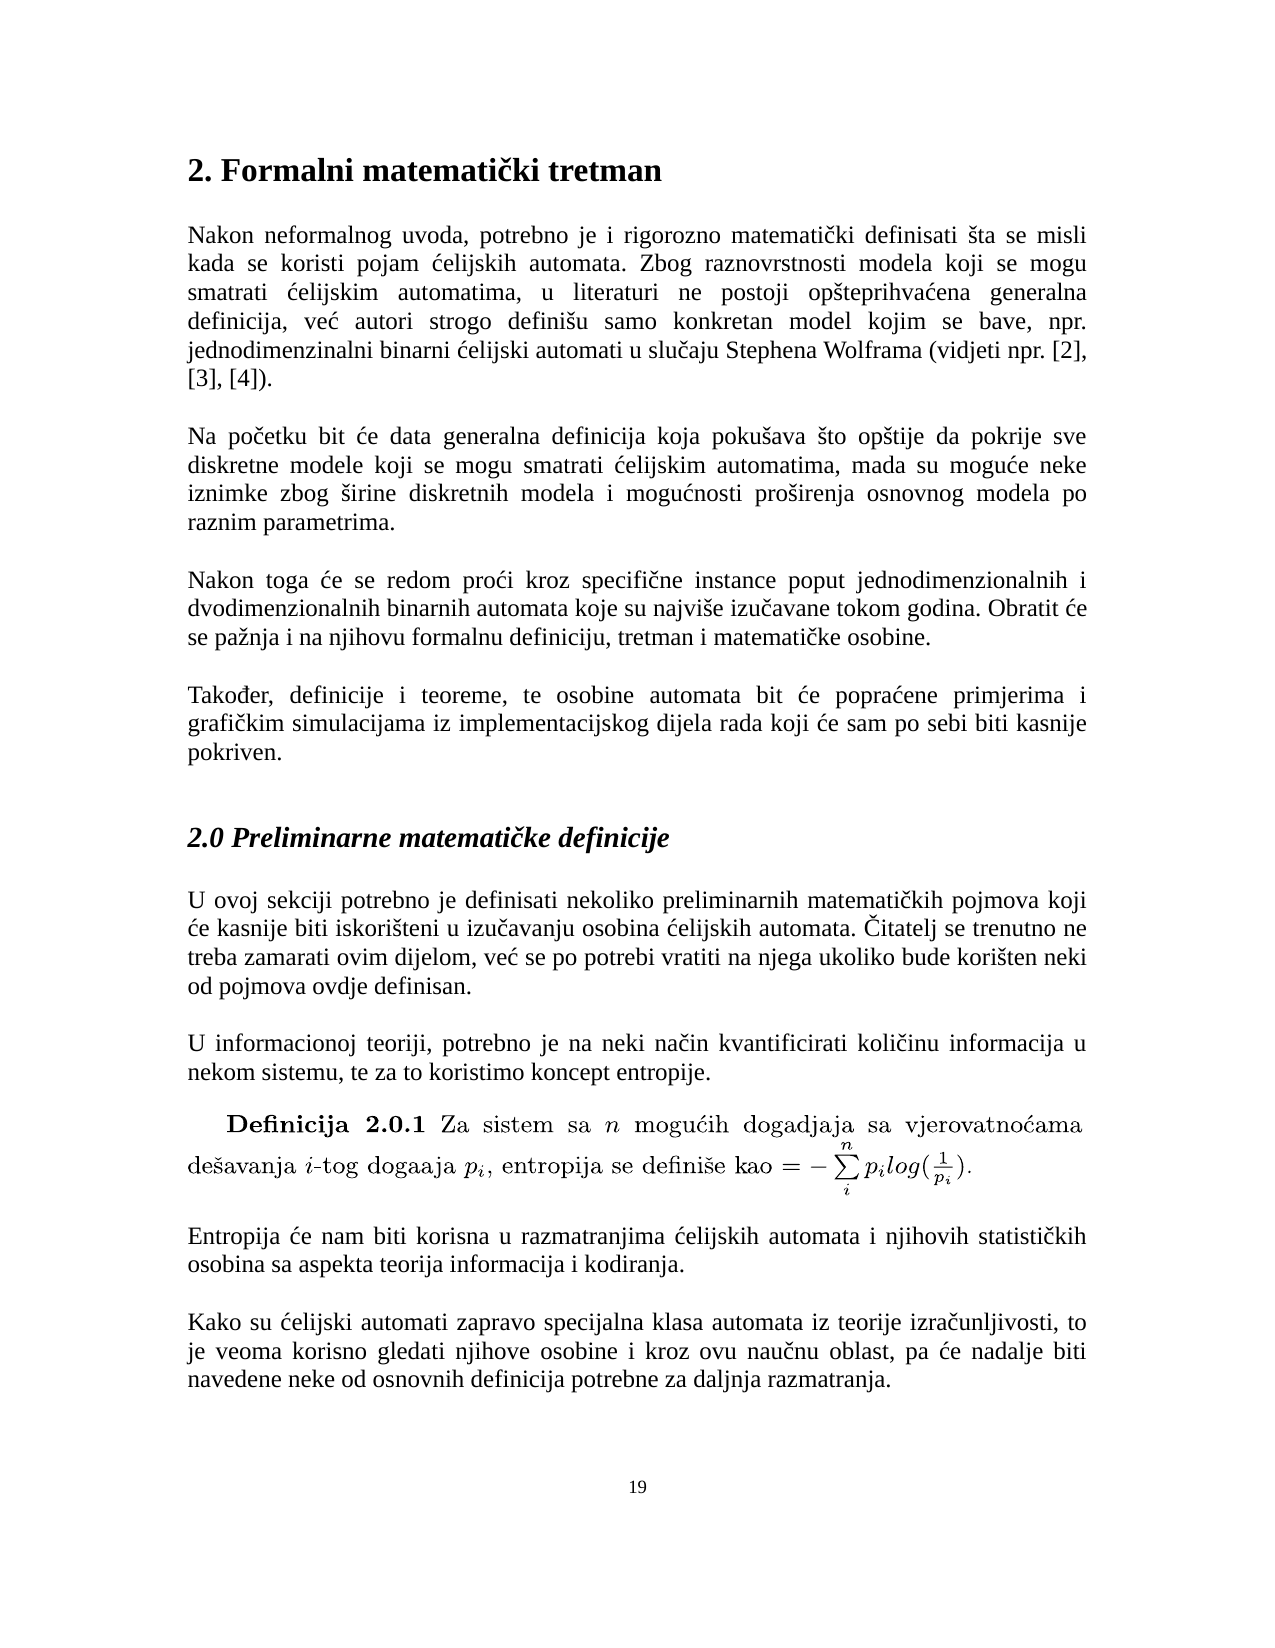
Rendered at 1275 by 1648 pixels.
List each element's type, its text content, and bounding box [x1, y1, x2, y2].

text Entropija će nam biti korisna u razmatranjima ćelijskih automata i njihovih statističkih osobina sa aspekta teorija informacija i kodiranja. [187, 1221, 1088, 1278]
text U informacionoj teoriji, potrebno je na neki način kvantificirati količinu informacija u nekom sistemu, te za to koristimo koncept entropije. [187, 1028, 1088, 1086]
text Kako su ćelijski automati zapravo specijalna klasa automata iz teorije izračunljivosti, to je veoma korisno gledati njihove osobine i kroz ovu naučnu oblast, pa će nadalje biti navedene neke od osnovnih definicija potrebne za daljnja razmatranja. [187, 1307, 1088, 1393]
text Nakon neformalnog uvoda, potrebno je i rigorozno matematički definisati šta se misli kada se koristi pojam ćelijskih automata. Zbog raznovrstnosti modela koji se mogu smatrati ćelijskim automatima, u literaturi ne postoji opšteprihvaćena generalna definicija, već autori strogo definišu samo konkretan model kojim se bave, npr. jednodimenzinalni binarni ćelijski automati u slučaju Stephena Wolframa (vidjeti npr. [2], [3], [4]). [187, 220, 1088, 392]
subtitle 2. Formalni matematički tretman [187, 150, 1088, 188]
text U ovoj sekciji potrebno je definisati nekoliko preliminarnih matematičkih pojmova koji će kasnije biti iskorišteni u izučavanju osobina ćelijskih automata. Čitatelj se trenutno ne treba zamarati ovim dijelom, već se po potrebi vratiti na njega ukoliko bude korišten neki od pojmova ovdje definisan. [187, 885, 1088, 1000]
subtitle 2.0 Preliminarne matematičke definicije [187, 820, 1088, 853]
text Također, definicije i teoreme, te osobine automata bit će popraćene primjerima i grafičkim simulacijama iz implementacijskog dijela rada koji će sam po sebi biti kasnije pokriven. [187, 680, 1088, 766]
text Na početku bit će data generalna definicija koja pokušava što opštije da pokrije sve diskretne modele koji se mogu smatrati ćelijskim automatima, mada su moguće neke iznimke zbog širine diskretnih modela i mogućnosti proširenja osnovnog modela po raznim parametrima. [187, 421, 1088, 536]
text Nakon toga će se redom proći kroz specifične instance poput jednodimenzionalnih i dvodimenzionalnih binarnih automata koje su najviše izučavane tokom godina. Obratit će se pažnja i na njihovu formalnu definiciju, tretman i matematičke osobine. [187, 565, 1088, 651]
